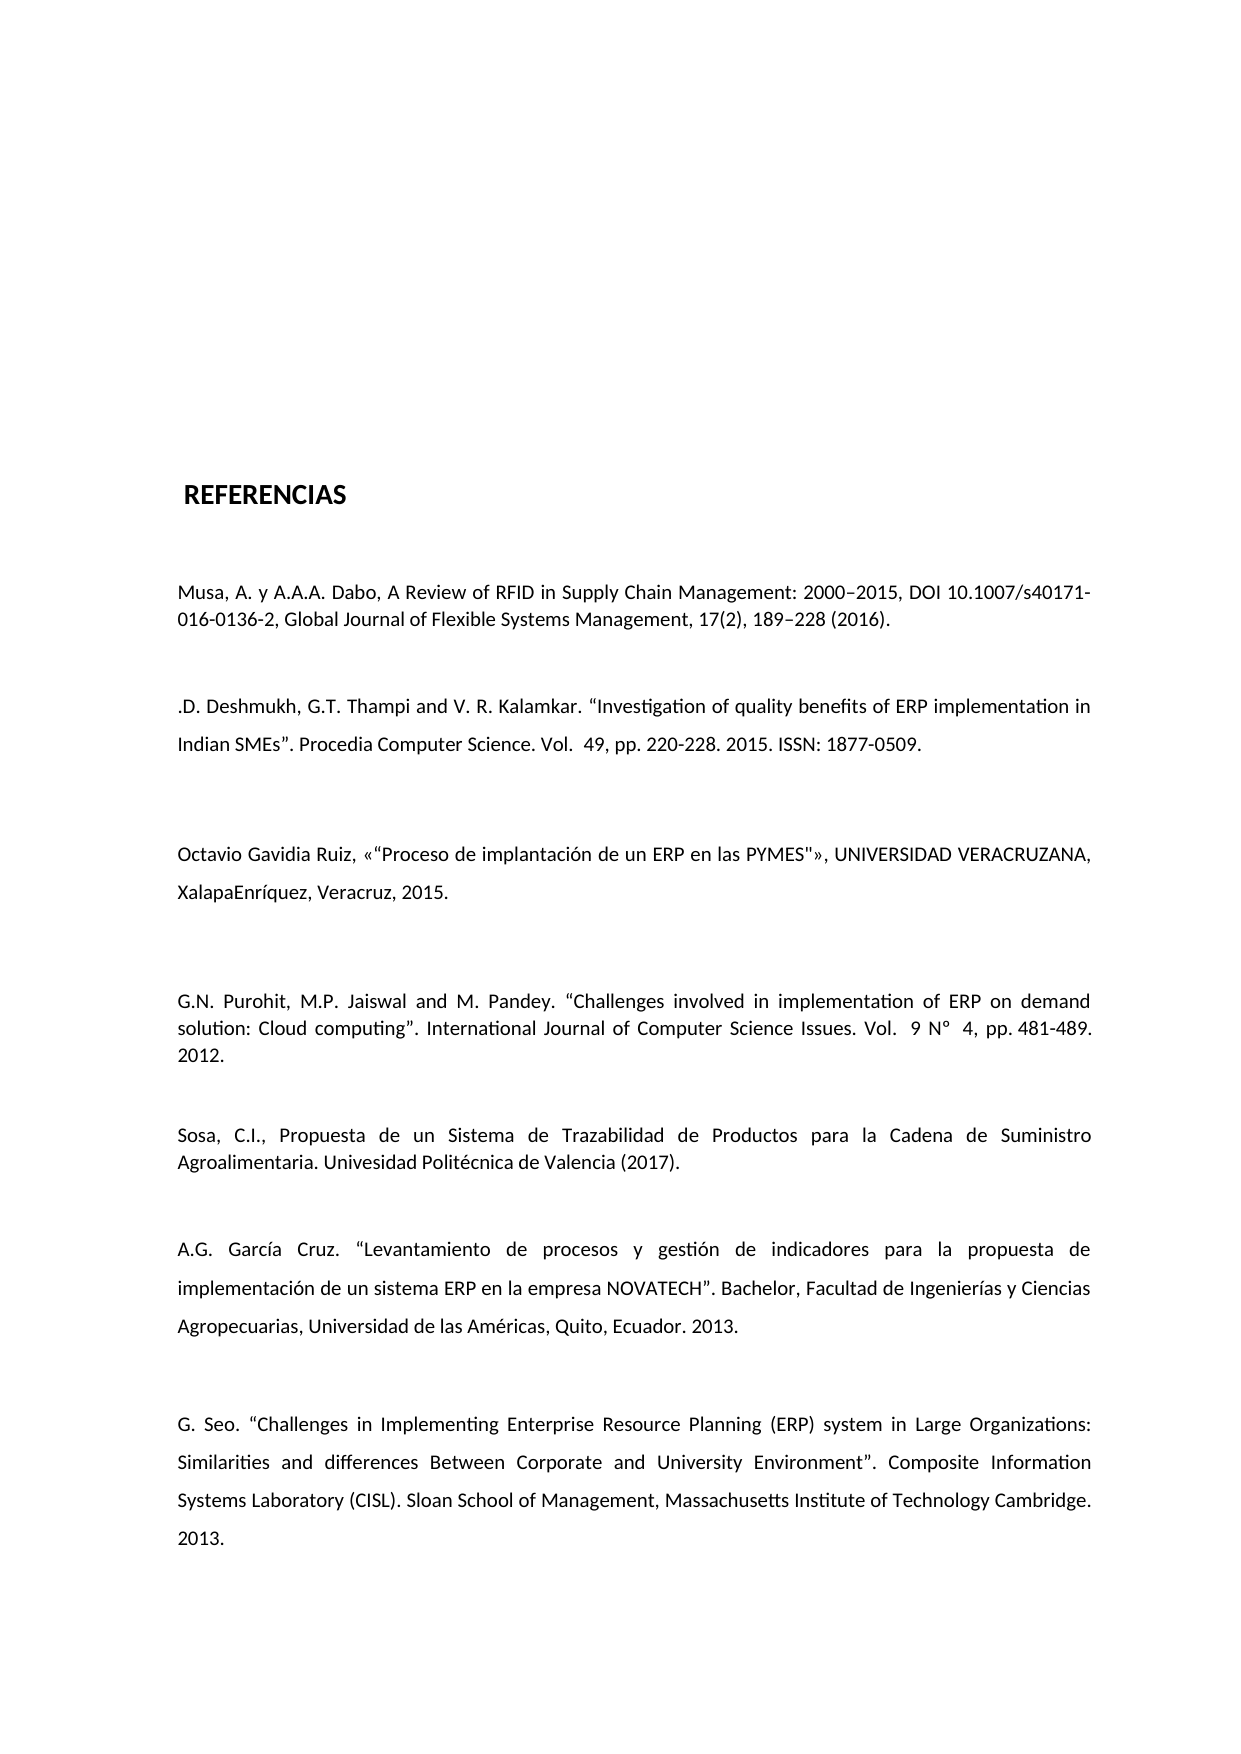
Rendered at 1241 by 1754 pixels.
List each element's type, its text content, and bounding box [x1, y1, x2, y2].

text REFERENCIAS [177, 476, 1093, 512]
list A.G. García Cruz. “Levantamiento de procesos y gestión de indicadores para la propuesta de implementación de un sistema ERP en la empresa NOVATECH”. Bachelor, Facultad de Ingenierías y Ciencias Agropecuarias, Universidad de las Américas, Quito, Ecuador. 2013. [177, 1237, 1093, 1338]
list G. Seo. “Challenges in Implementing Enterprise Resource Planning (ERP) system in Large Organizations: Similarities and differences Between Corporate and University Environment”. Composite Information Systems Laboratory (CISL). Sloan School of Management, Massachusetts Institute of Technology Cambridge. 2013. [177, 1411, 1093, 1551]
text .D. Deshmukh, G.T. Thampi and V. R. Kalamkar. “Investigation of quality benefits of ERP implementation in Indian SMEs”. Procedia Computer Science. Vol. 49, pp. 220-228. 2015. ISSN: 1877-0509. [177, 693, 1093, 757]
text Musa, A. y A.A.A. Dabo, A Review of RFID in Supply Chain Management: 2000–2015, DOI 10.1007/s40171-016-0136-2, Global Journal of Flexible Systems Management, 17(2), 189–228 (2016). [177, 579, 1093, 632]
text Octavio Gavidia Ruiz, «“Proceso de implantación de un ERP en las PYMES"», UNIVERSIDAD VERACRUZANA, XalapaEnríquez, Veracruz, 2015. [177, 841, 1093, 905]
text Sosa, C.I., Propuesta de un Sistema de Trazabilidad de Productos para la Cadena de Suministro Agroalimentaria. Univesidad Politécnica de Valencia (2017). [177, 1123, 1093, 1175]
text G.N. Purohit, M.P. Jaiswal and M. Pandey. “Challenges involved in implementation of ERP on demand solution: Cloud computing”. International Journal of Computer Science Issues. Vol. 9 Nº 4, pp. 481-489. 2012. [177, 988, 1093, 1067]
